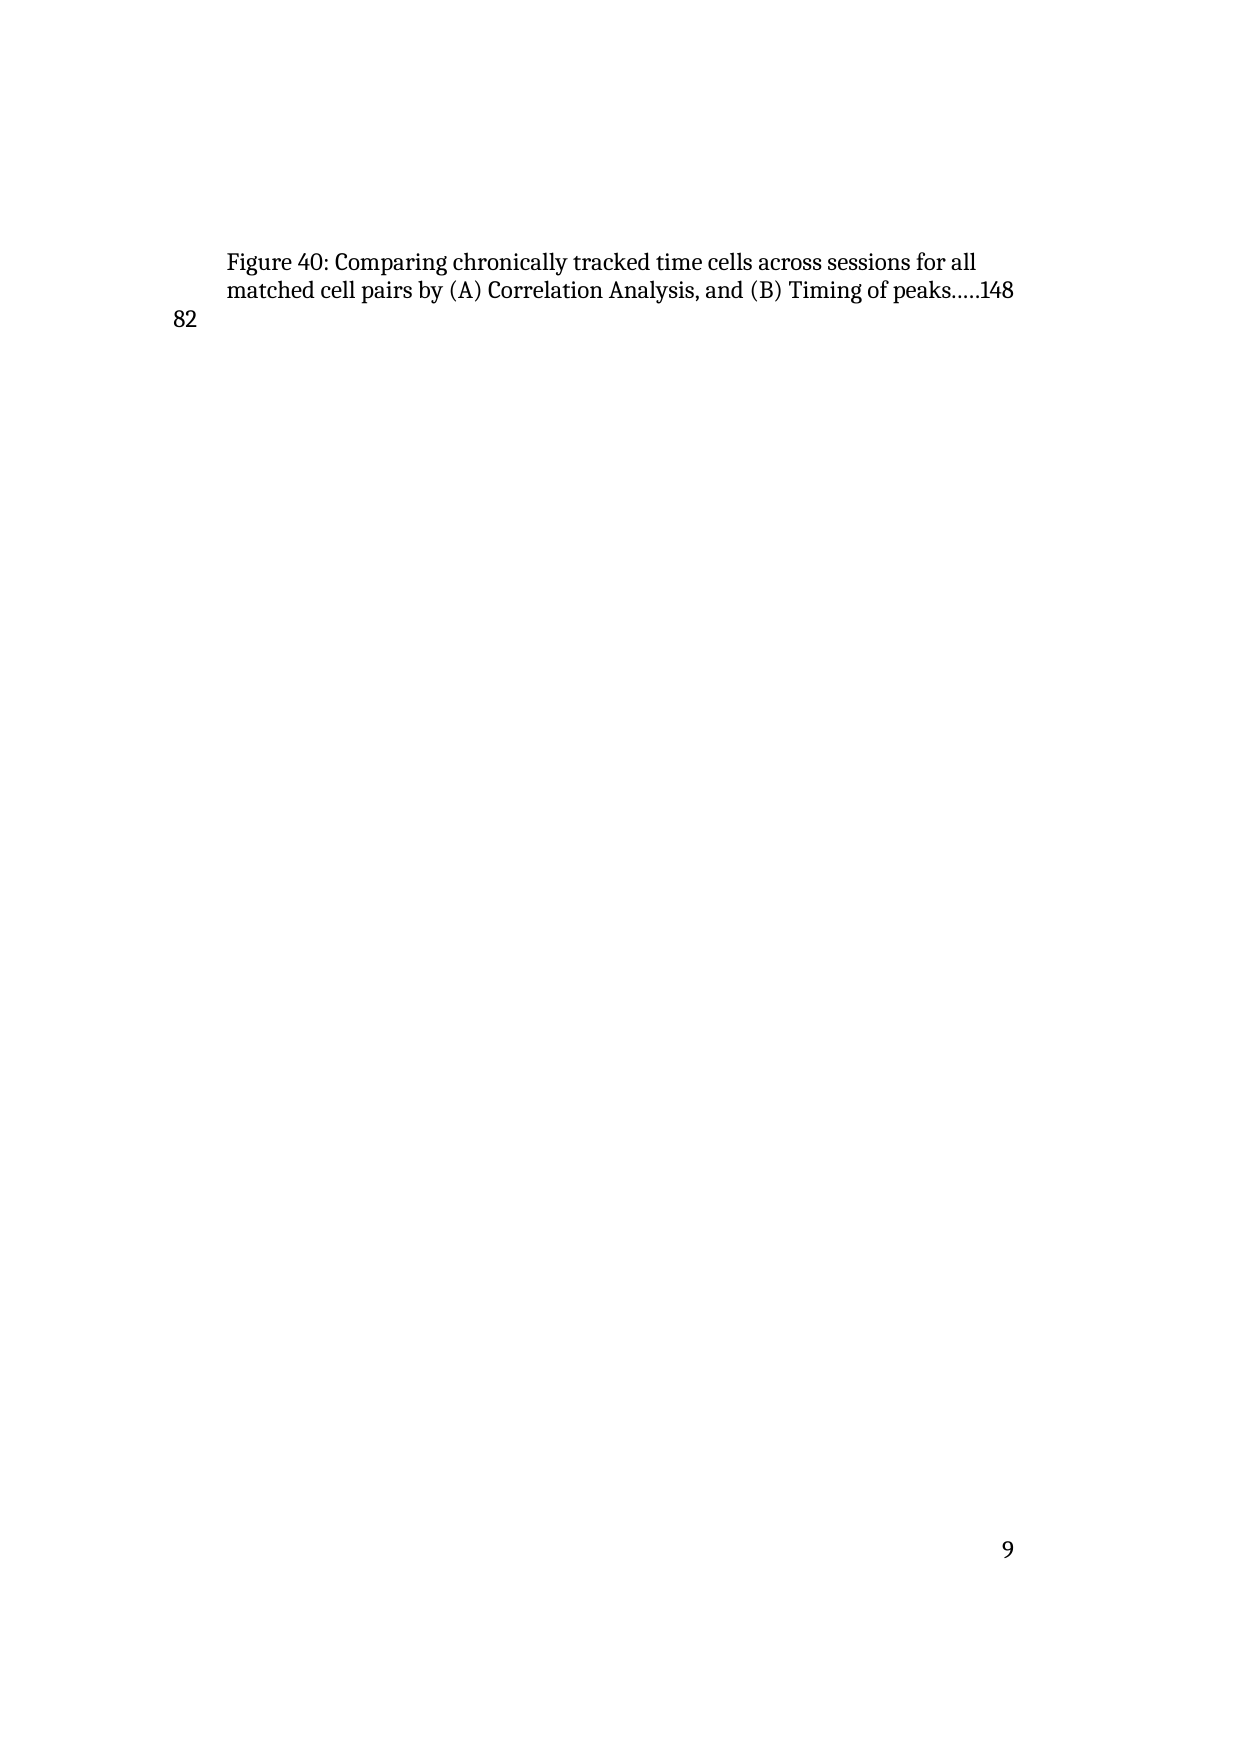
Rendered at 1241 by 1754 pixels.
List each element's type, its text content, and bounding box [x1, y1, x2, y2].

text Figure 40: Comparing chronically tracked time cells across sessions for all matched cell pairs by (A) Correlation Analysis, and (B) Timing of peaks. 148 [226, 248, 1014, 305]
